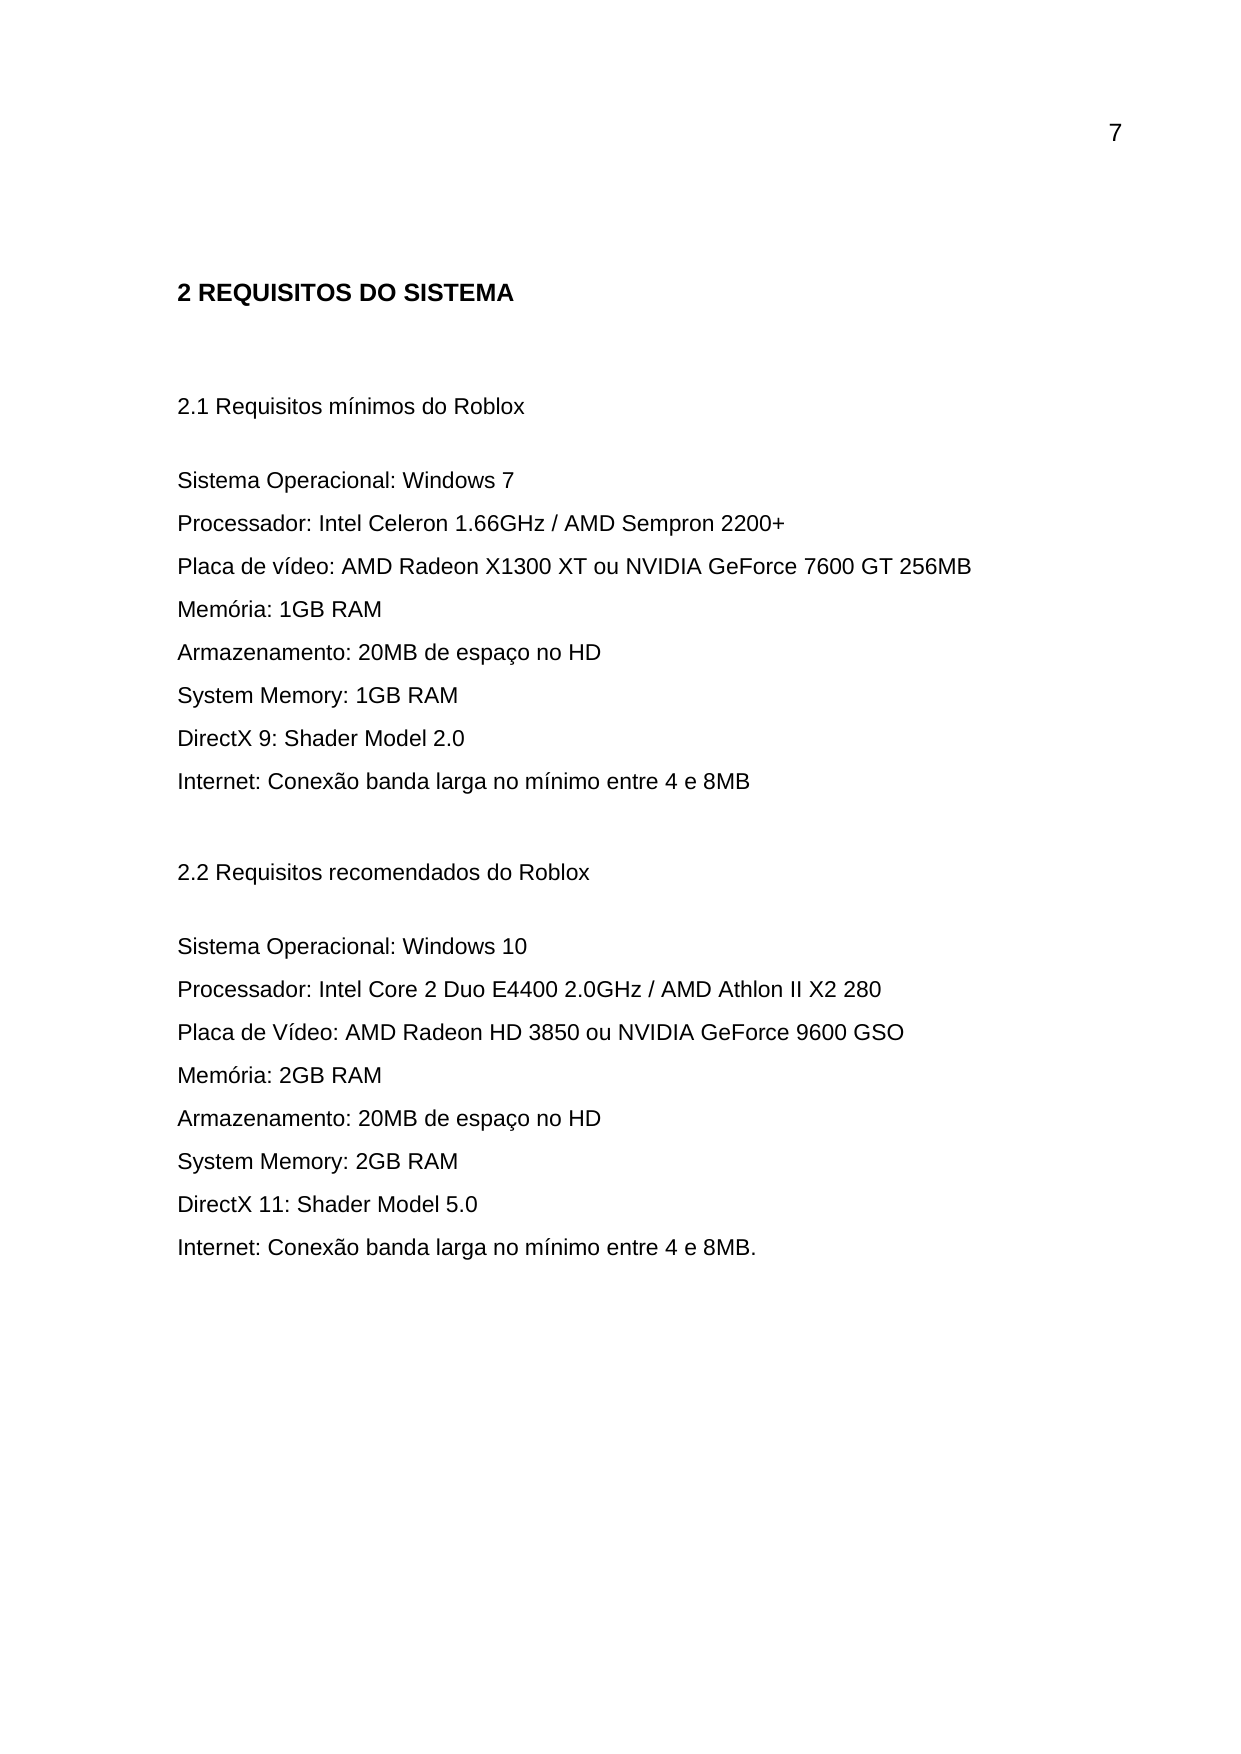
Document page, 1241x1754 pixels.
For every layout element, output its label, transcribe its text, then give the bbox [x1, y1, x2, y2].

subtitle 2 REQUISITOS DO SISTEMA [177, 277, 1122, 306]
subtitle 2.2 Requisitos recomendados do Roblox [177, 859, 1122, 885]
text Memória: 1GB RAM [177, 596, 1122, 622]
text Processador: Intel Core 2 Duo E4400 2.0GHz / AMD Athlon II X2 280 [177, 976, 1122, 1002]
text System Memory: 2GB RAM [177, 1148, 1122, 1174]
text Sistema Operacional: Windows 7 [177, 467, 1122, 493]
text DirectX 9: Shader Model 2.0 [177, 725, 1122, 751]
text Placa de vídeo: AMD Radeon X1300 XT ou NVIDIA GeForce 7600 GT 256MB [177, 553, 1122, 579]
subtitle 2.1 Requisitos mínimos do Roblox [177, 393, 1122, 419]
text Internet: Conexão banda larga no mínimo entre 4 e 8MB. [177, 1234, 1122, 1260]
text Armazenamento: 20MB de espaço no HD [177, 639, 1122, 665]
text Memória: 2GB RAM [177, 1062, 1122, 1088]
text DirectX 11: Shader Model 5.0 [177, 1191, 1122, 1217]
text Internet: Conexão banda larga no mínimo entre 4 e 8MB [177, 768, 1122, 794]
text System Memory: 1GB RAM [177, 682, 1122, 708]
text Sistema Operacional: Windows 10 [177, 933, 1122, 959]
text Processador: Intel Celeron 1.66GHz / AMD Sempron 2200+ [177, 510, 1122, 536]
text Placa de Vídeo: AMD Radeon HD 3850 ou NVIDIA GeForce 9600 GSO [177, 1019, 1122, 1045]
text Armazenamento: 20MB de espaço no HD [177, 1105, 1122, 1131]
